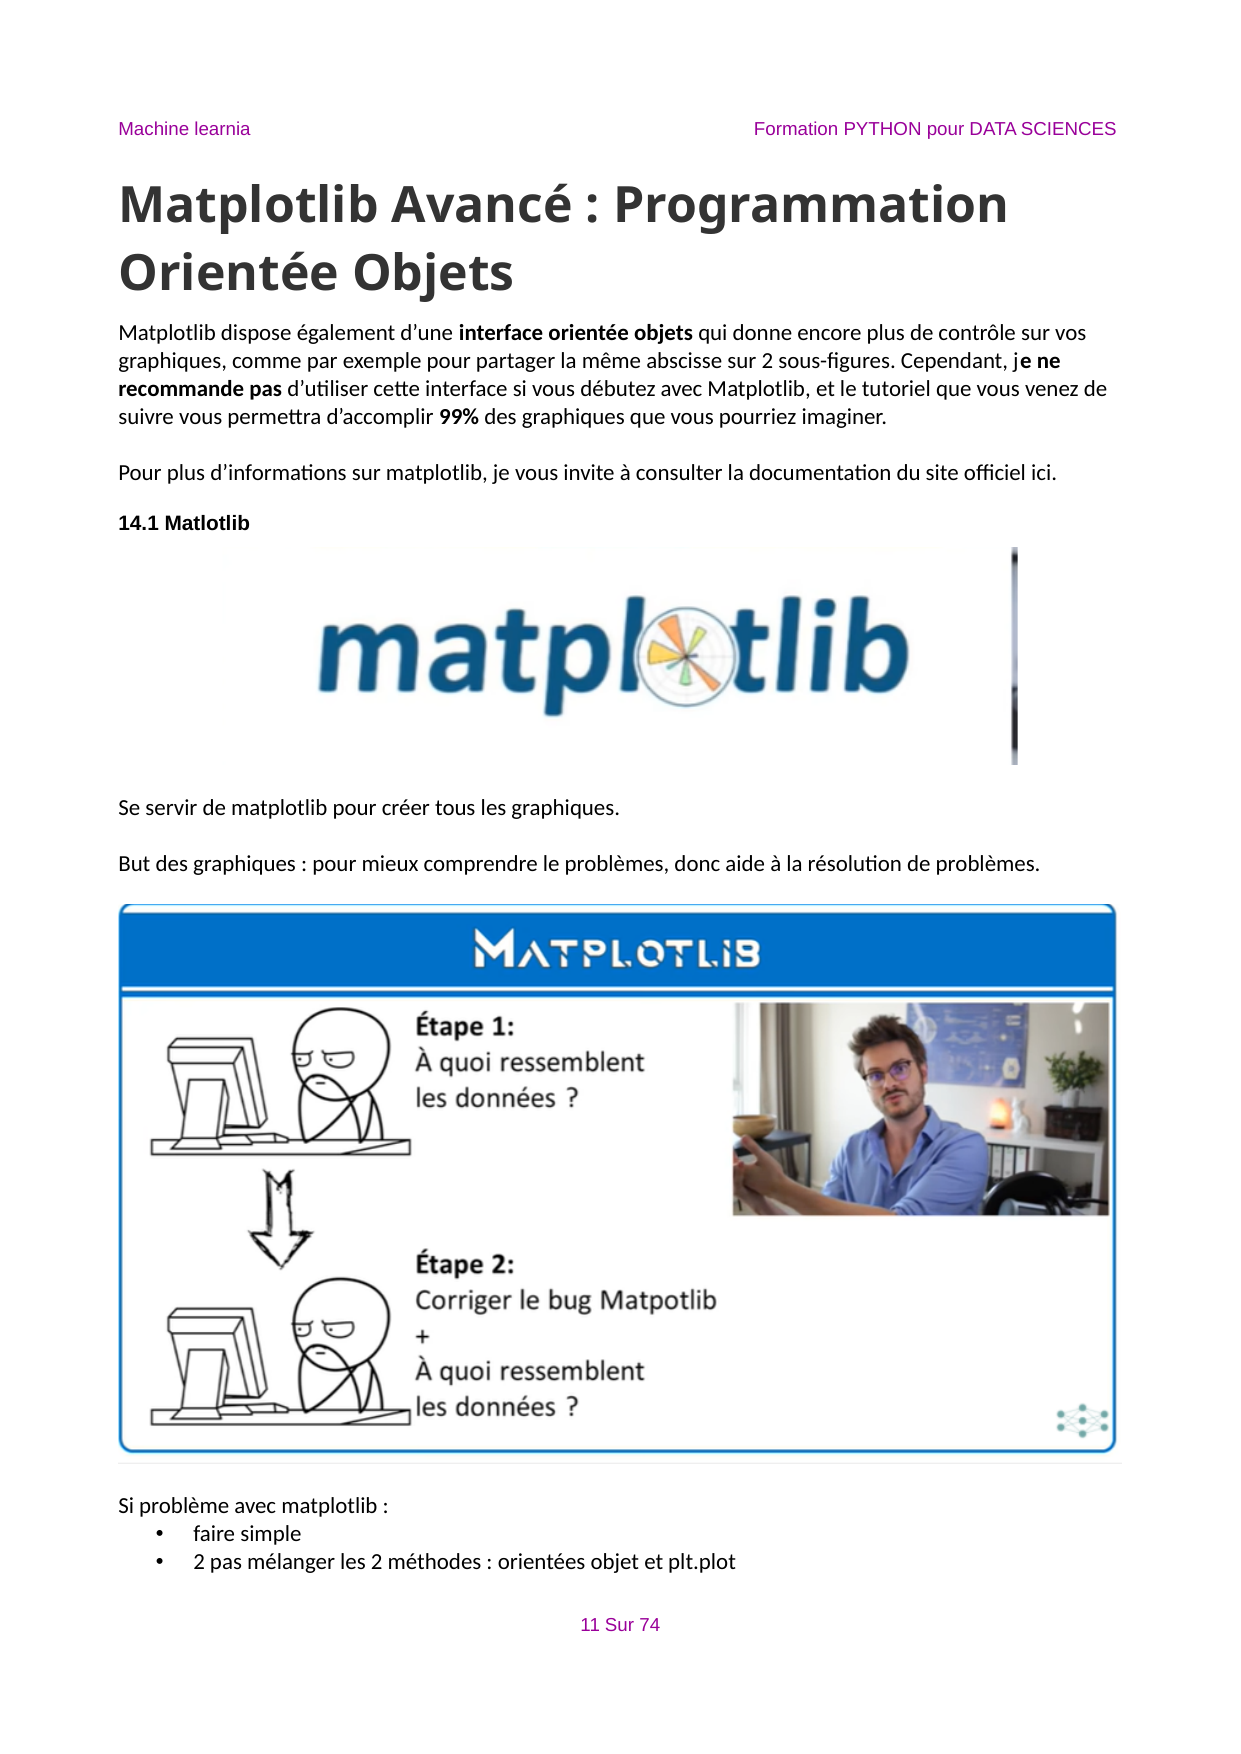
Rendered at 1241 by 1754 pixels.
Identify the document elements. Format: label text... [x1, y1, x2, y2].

text Se servir de matplotlib pour créer tous les graphiques. [118, 793, 1122, 821]
list faire simple [156, 1519, 1122, 1547]
picture [118, 904, 1122, 1464]
subtitle 14.1 Matlotlib [118, 511, 1122, 535]
subtitle Matplotlib Avancé : Programmation Orientée Objets [118, 169, 1122, 305]
picture [222, 547, 1018, 765]
text Matplotlib dispose également d’une interface orientée objets qui donne encore plus de contrôle sur vos graphiques, comme par exemple pour partager la même abscisse sur 2 sous-figures. Cependant, je ne recommande pas d’utiliser cette interface si vous débutez avec Matplotlib, et le tutoriel que vous venez de suivre vous permettra d’accomplir 99% des graphiques que vous pourriez imaginer. [118, 318, 1122, 430]
text Pour plus d’informations sur matplotlib, je vous invite à consulter la documentation du site officiel ici. [118, 458, 1122, 486]
text Si problème avec matplotlib : [118, 1491, 1122, 1519]
list 2 pas mélanger les 2 méthodes : orientées objet et plt.plot [156, 1547, 1122, 1575]
text But des graphiques : pour mieux comprendre le problèmes, donc aide à la résolution de problèmes. [118, 849, 1122, 877]
